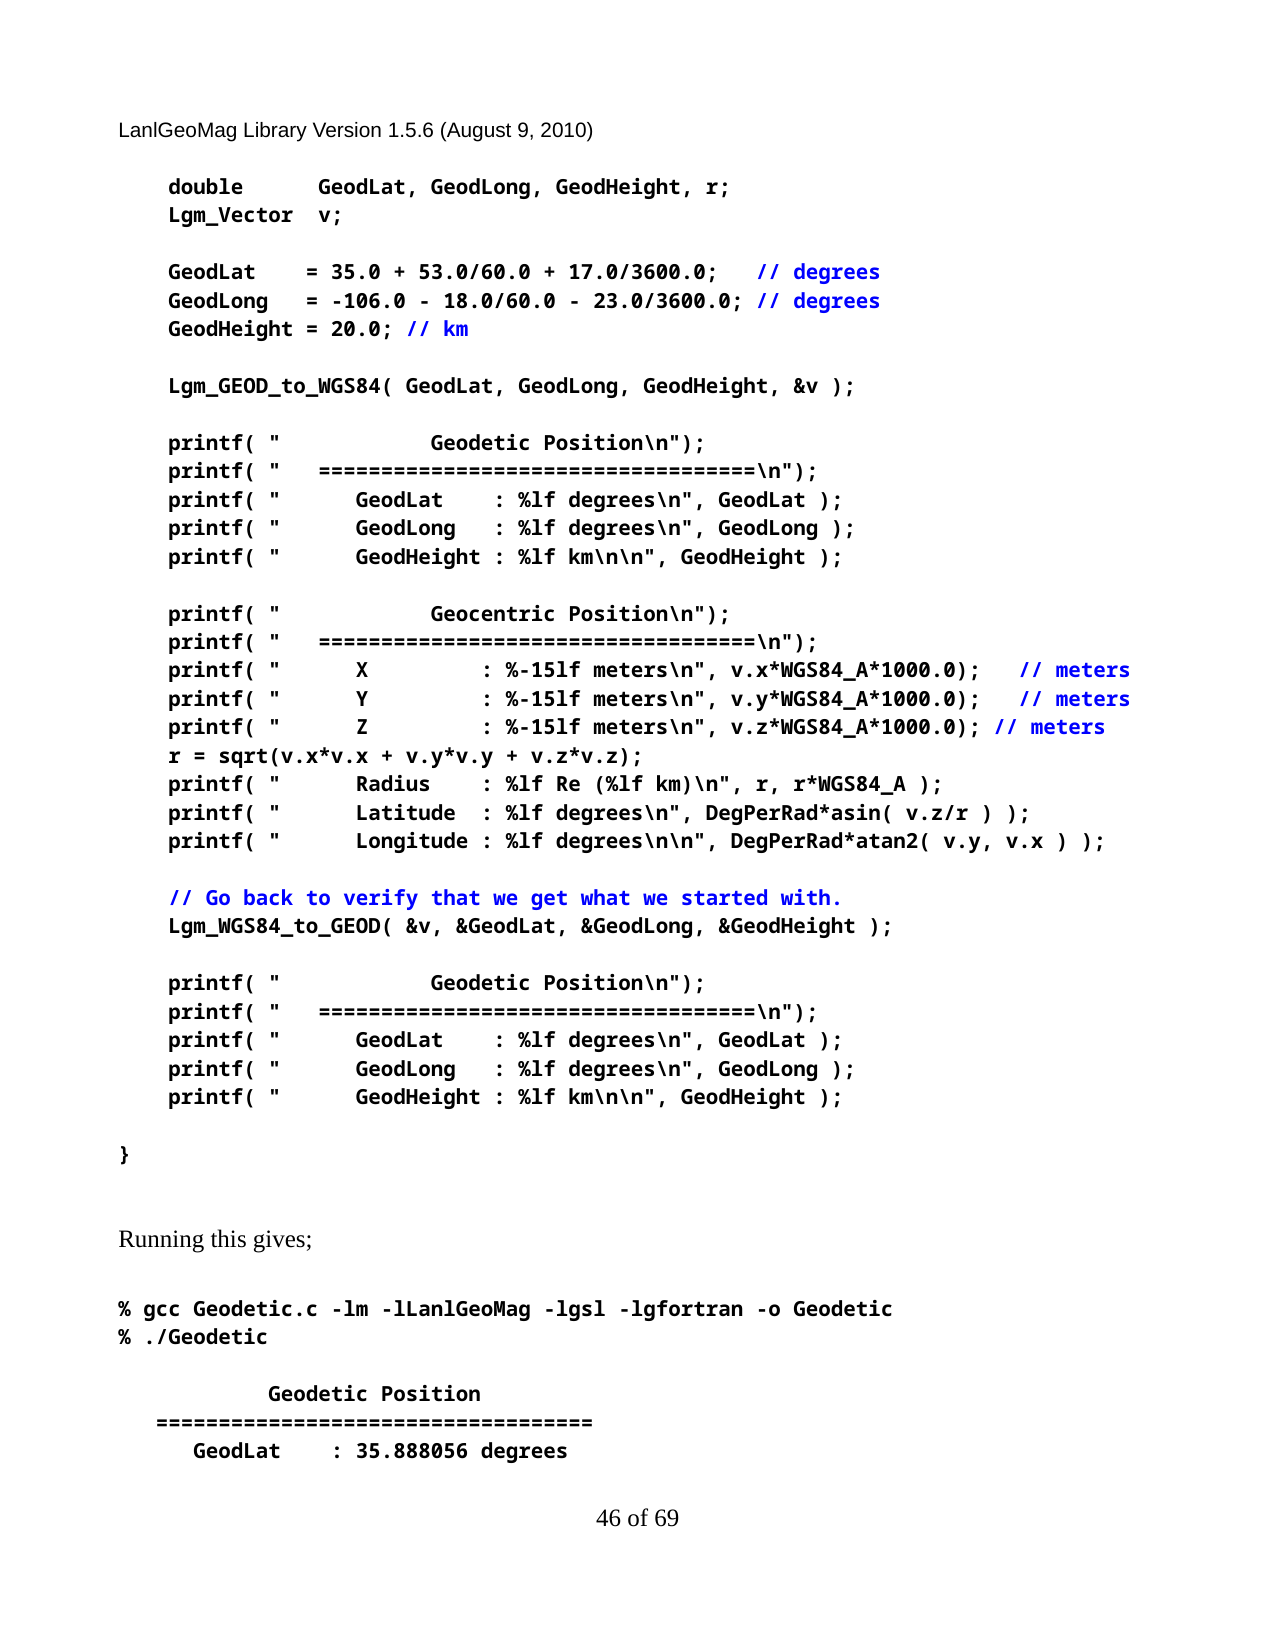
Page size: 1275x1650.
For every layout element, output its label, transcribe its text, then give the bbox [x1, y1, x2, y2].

text printf( " Radius : %lf Re (%lf km)\n", r, r*WGS84_A ); [118, 769, 1157, 798]
text printf( " Longitude : %lf degrees\n\n", DegPerRad*atan2( v.y, v.x ) ); [118, 826, 1157, 854]
text GeodHeight = 20.0; // km [118, 314, 1157, 343]
text printf( " Z : %-15lf meters\n", v.z*WGS84_A*1000.0); // meters [118, 712, 1157, 741]
text r = sqrt(v.x*v.x + v.y*v.y + v.z*v.z); [118, 741, 1157, 769]
text printf( " Y : %-15lf meters\n", v.y*WGS84_A*1000.0); // meters [118, 684, 1157, 712]
text Lgm_WGS84_to_GEOD( &v, &GeodLat, &GeodLong, &GeodHeight ); [118, 911, 1157, 940]
text printf( " GeodHeight : %lf km\n\n", GeodHeight ); [118, 542, 1157, 570]
text printf( " GeodHeight : %lf km\n\n", GeodHeight ); [118, 1082, 1157, 1111]
text printf( " GeodLat : %lf degrees\n", GeodLat ); [118, 1025, 1157, 1054]
text printf( " Latitude : %lf degrees\n", DegPerRad*asin( v.z/r ) ); [118, 798, 1157, 826]
text GeodLong = -106.0 - 18.0/60.0 - 23.0/3600.0; // degrees [118, 286, 1157, 314]
text % ./Geodetic [118, 1322, 1157, 1351]
text double GeodLat, GeodLong, GeodHeight, r; [118, 172, 1157, 201]
text Running this gives; [118, 1224, 1157, 1253]
text Lgm_GEOD_to_WGS84( GeodLat, GeodLong, GeodHeight, &v ); [118, 371, 1157, 399]
text printf( " ===================================\n"); [118, 997, 1157, 1025]
text // Go back to verify that we get what we started with. [118, 883, 1157, 911]
text printf( " GeodLong : %lf degrees\n", GeodLong ); [118, 513, 1157, 542]
text Geodetic Position [118, 1379, 1157, 1408]
text printf( " ===================================\n"); [118, 456, 1157, 485]
text printf( " Geocentric Position\n"); [118, 599, 1157, 627]
text } [118, 1139, 1157, 1167]
text Lgm_Vector v; [118, 201, 1157, 229]
text printf( " ===================================\n"); [118, 627, 1157, 656]
text printf( " X : %-15lf meters\n", v.x*WGS84_A*1000.0); // meters [118, 656, 1157, 684]
text GeodLat = 35.0 + 53.0/60.0 + 17.0/3600.0; // degrees [118, 257, 1157, 286]
text printf( " GeodLat : %lf degrees\n", GeodLat ); [118, 485, 1157, 513]
text GeodLat : 35.888056 degrees [118, 1436, 1157, 1464]
text printf( " Geodetic Position\n"); [118, 968, 1157, 997]
text =================================== [118, 1408, 1157, 1436]
text % gcc Geodetic.c -lm -lLanlGeoMag -lgsl -lgfortran -o Geodetic [118, 1294, 1157, 1322]
text printf( " GeodLong : %lf degrees\n", GeodLong ); [118, 1054, 1157, 1082]
text printf( " Geodetic Position\n"); [118, 428, 1157, 456]
